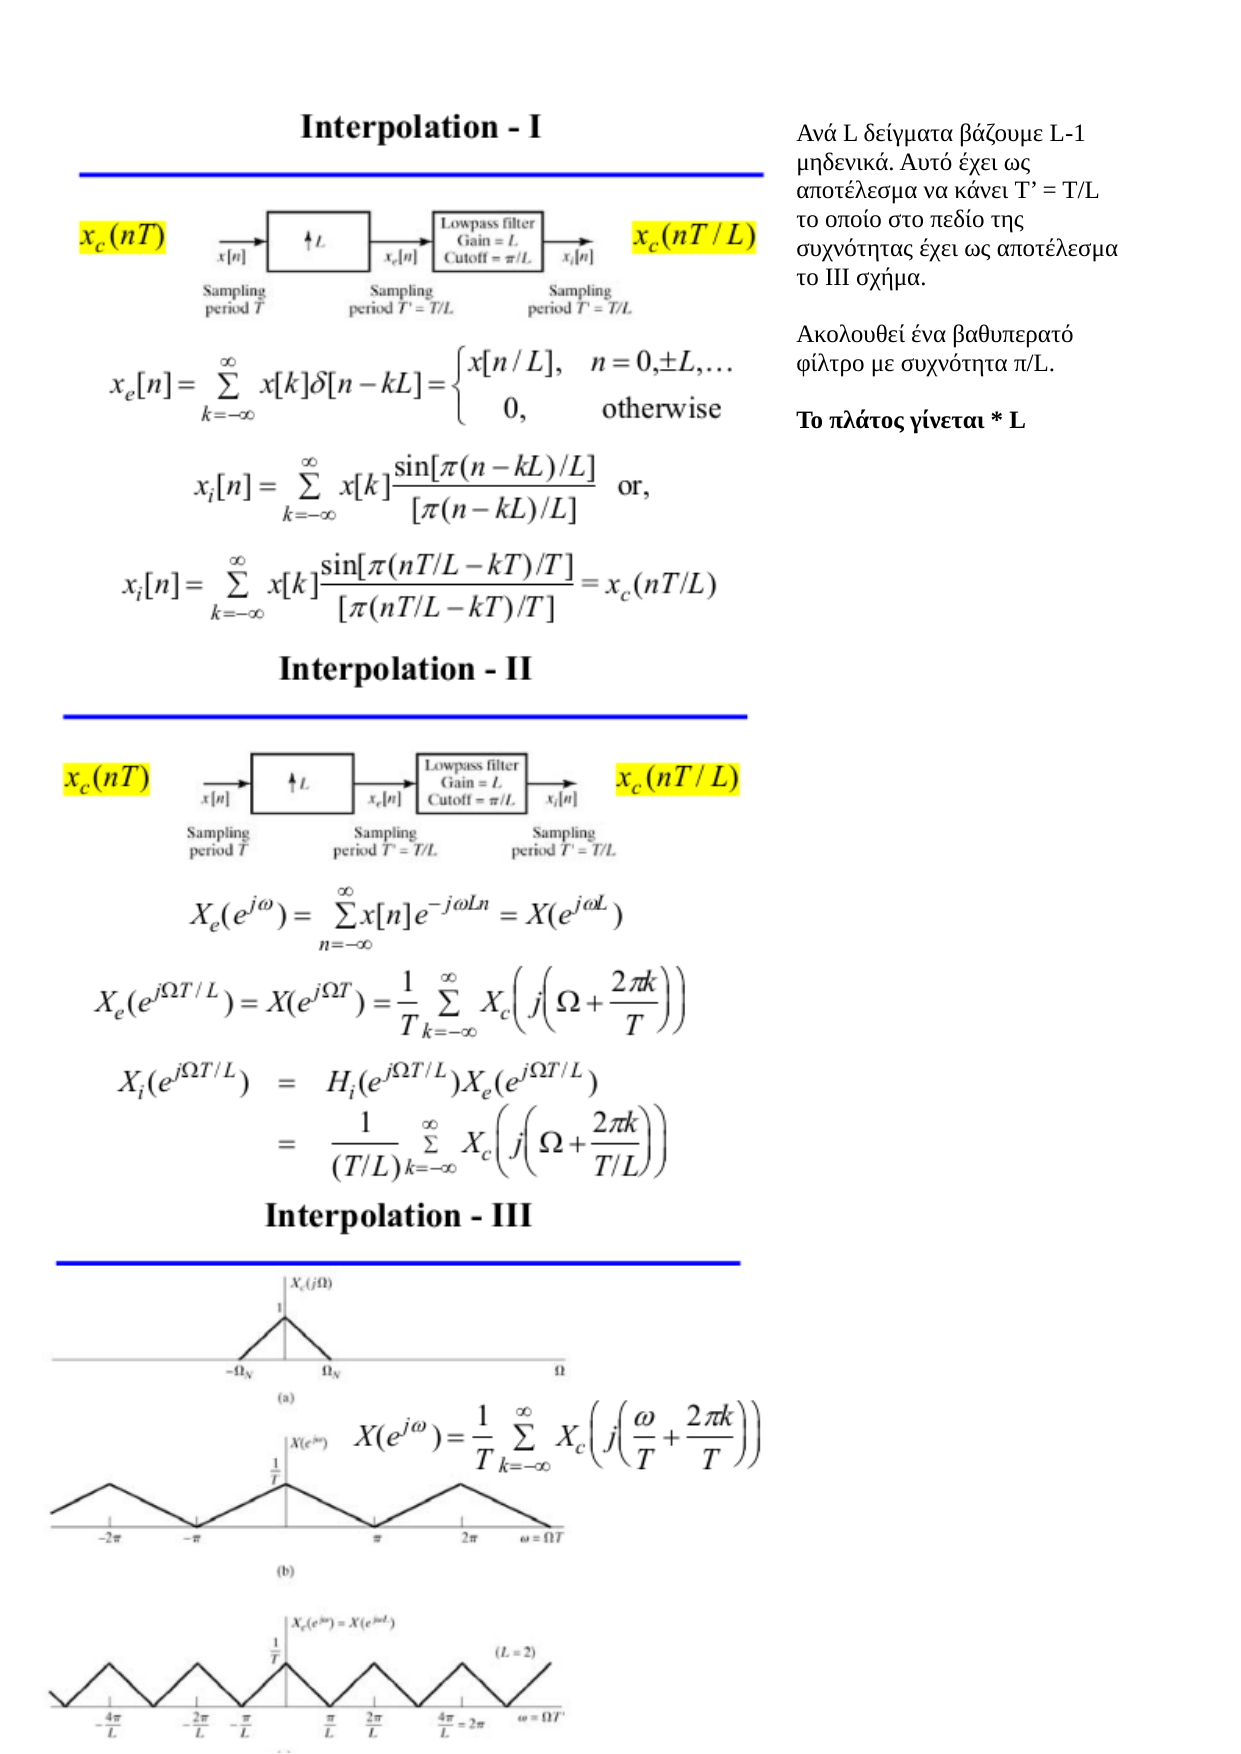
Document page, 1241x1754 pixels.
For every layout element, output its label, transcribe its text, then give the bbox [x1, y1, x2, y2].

text Ακολουθεί ένα βαθυπερατό φίλτρο με συχνότητα π/L. [796, 319, 1122, 377]
text Ανά L δείγματα βάζουμε L-1 μηδενικά. Αυτό έχει ως αποτέλεσμα να κάνει T’ = T/L το οποίο στο πεδίο της συχνότητας έχει ως αποτέλεσμα το ΙΙΙ σχήμα. [796, 118, 1122, 291]
picture [38, 102, 796, 1753]
text Το πλάτος γίνεται * L [796, 406, 1122, 434]
